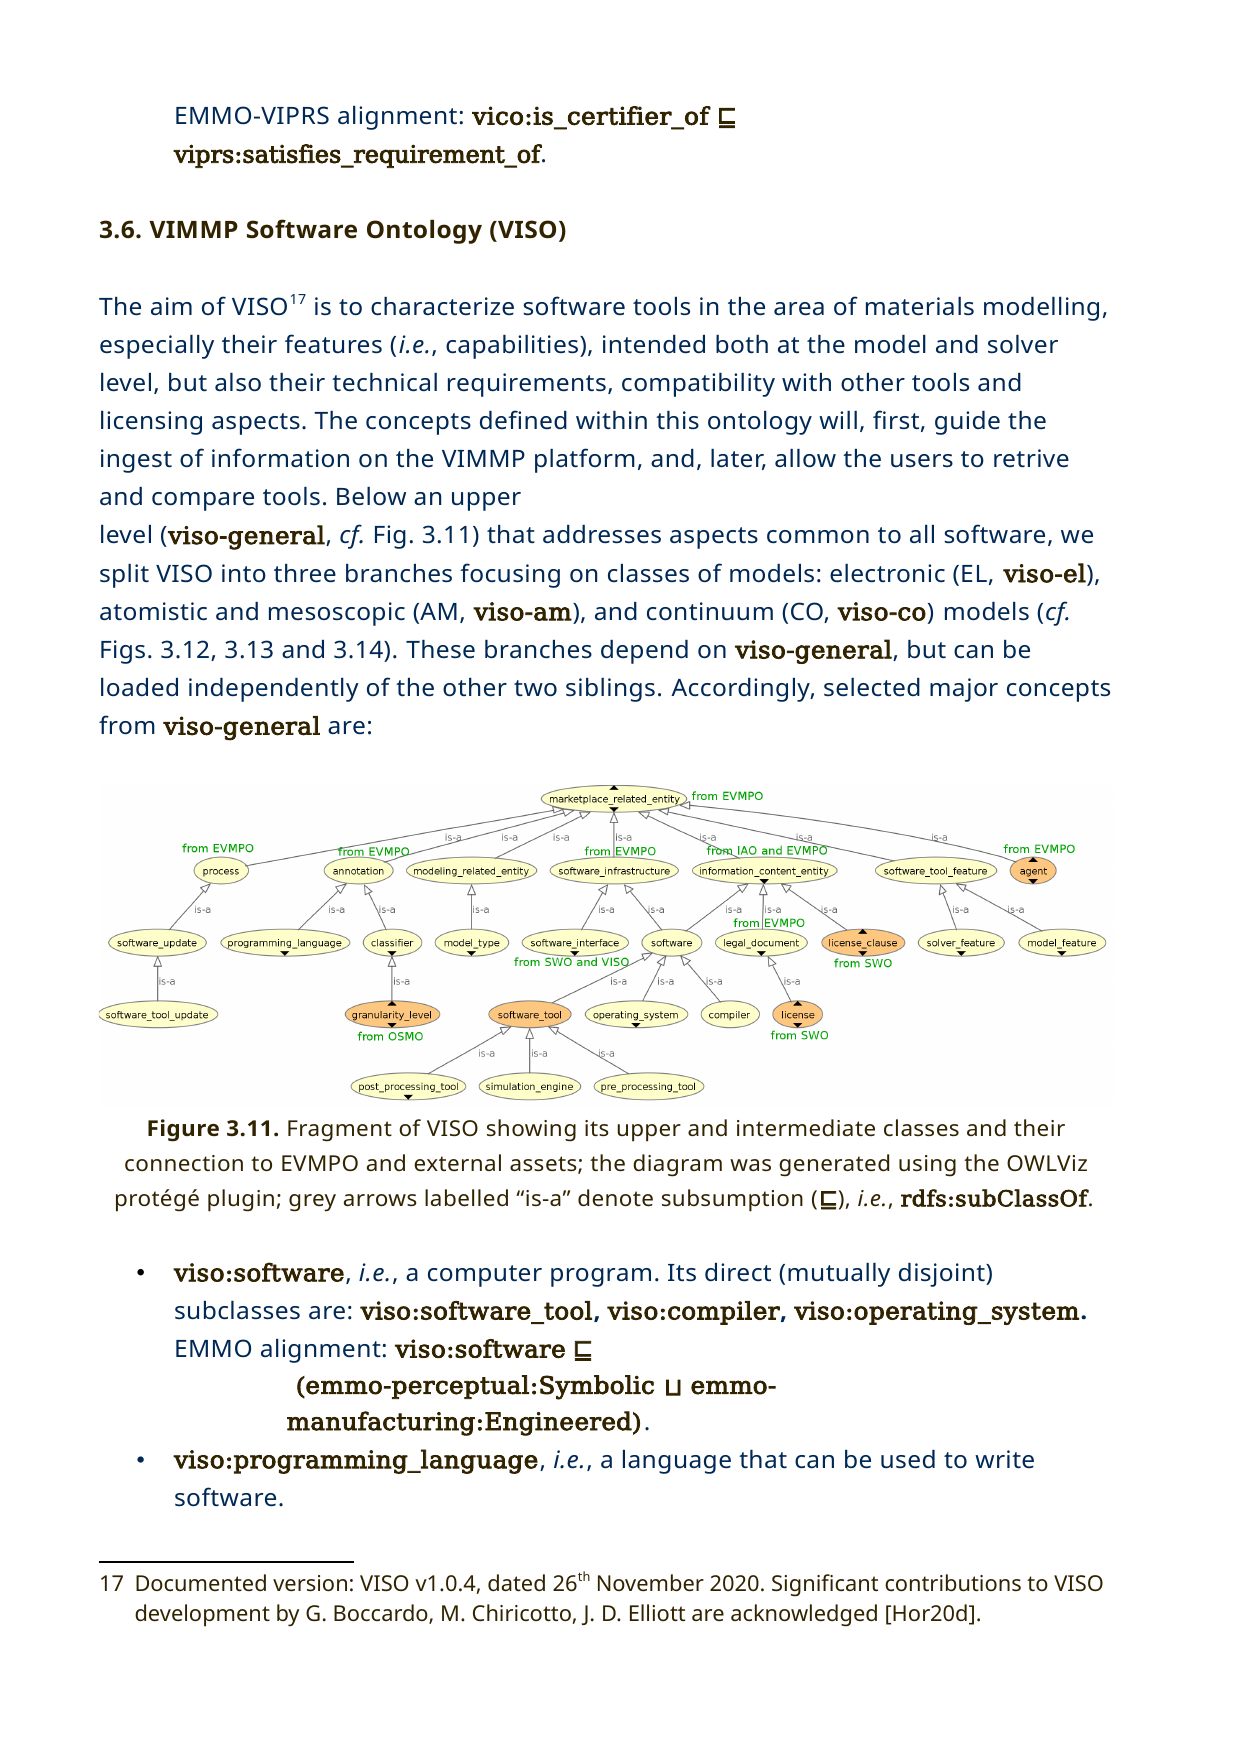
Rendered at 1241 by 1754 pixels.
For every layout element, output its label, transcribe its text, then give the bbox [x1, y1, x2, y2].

text 3.6. VIMMP Software Ontology (VISO) [99, 213, 1114, 246]
text Documented version: VISO v1.0.4, dated 26th November 2020. Significant contributions to VISO development by G. Boccardo, M. Chiricotto, J. D. Elliott are acknowledged [Hor20d]. [99, 1568, 1114, 1627]
text The aim of VISO is to characterize software tools in the area of materials modelling, especially their features (i.e., capabilities), intended both at the model and solver level, but also their technical requirements, compatibility with other tools and licensing aspects. The concepts defined within this ontology will, first, guide the ingest of information on the VIMMP platform, and, later, allow the users to retrive and compare tools. Below an upper [99, 289, 1114, 513]
text level (viso-general, cf. Fig. 3.11) that addresses aspects common to all software, we split VISO into three branches focusing on classes of models: electronic (EL, viso-el), atomistic and mesoscopic (AM, viso-am), and continuum (CO, viso-co) models (cf. Figs. 3.12, 3.13 and 3.14). These branches depend on viso-general, but can be loaded independently of the other two siblings. Accordingly, selected major concepts from viso-general are: [99, 518, 1114, 742]
list EMMO-VIPRS alignment: vico:is_certifier_of ⊑ viprs:satisfies_requirement_of. [136, 99, 1114, 170]
list (emmo-perceptual:Symbolic ⊔ emmo-manufacturing:Engineered). [249, 1370, 1114, 1437]
list viso:programming_language, i.e., a language that can be used to write software. [136, 1442, 1114, 1513]
list viso:software, i.e., a computer program. Its direct (mutually disjoint) subclasses are: viso:software_tool, viso:compiler, viso:operating_system. [136, 1256, 1114, 1326]
list EMMO alignment: viso:software ⊑ [136, 1332, 1114, 1364]
picture [98, 785, 1115, 1109]
text Figure 3.11. Fragment of VISO showing its upper and intermediate classes and their connection to EVMPO and external assets; the diagram was generated using the OWLViz protégé plugin; grey arrows labelled “is-a” denote subsumption (⊑), i.e., rdfs:subClassOf. [99, 1113, 1114, 1212]
